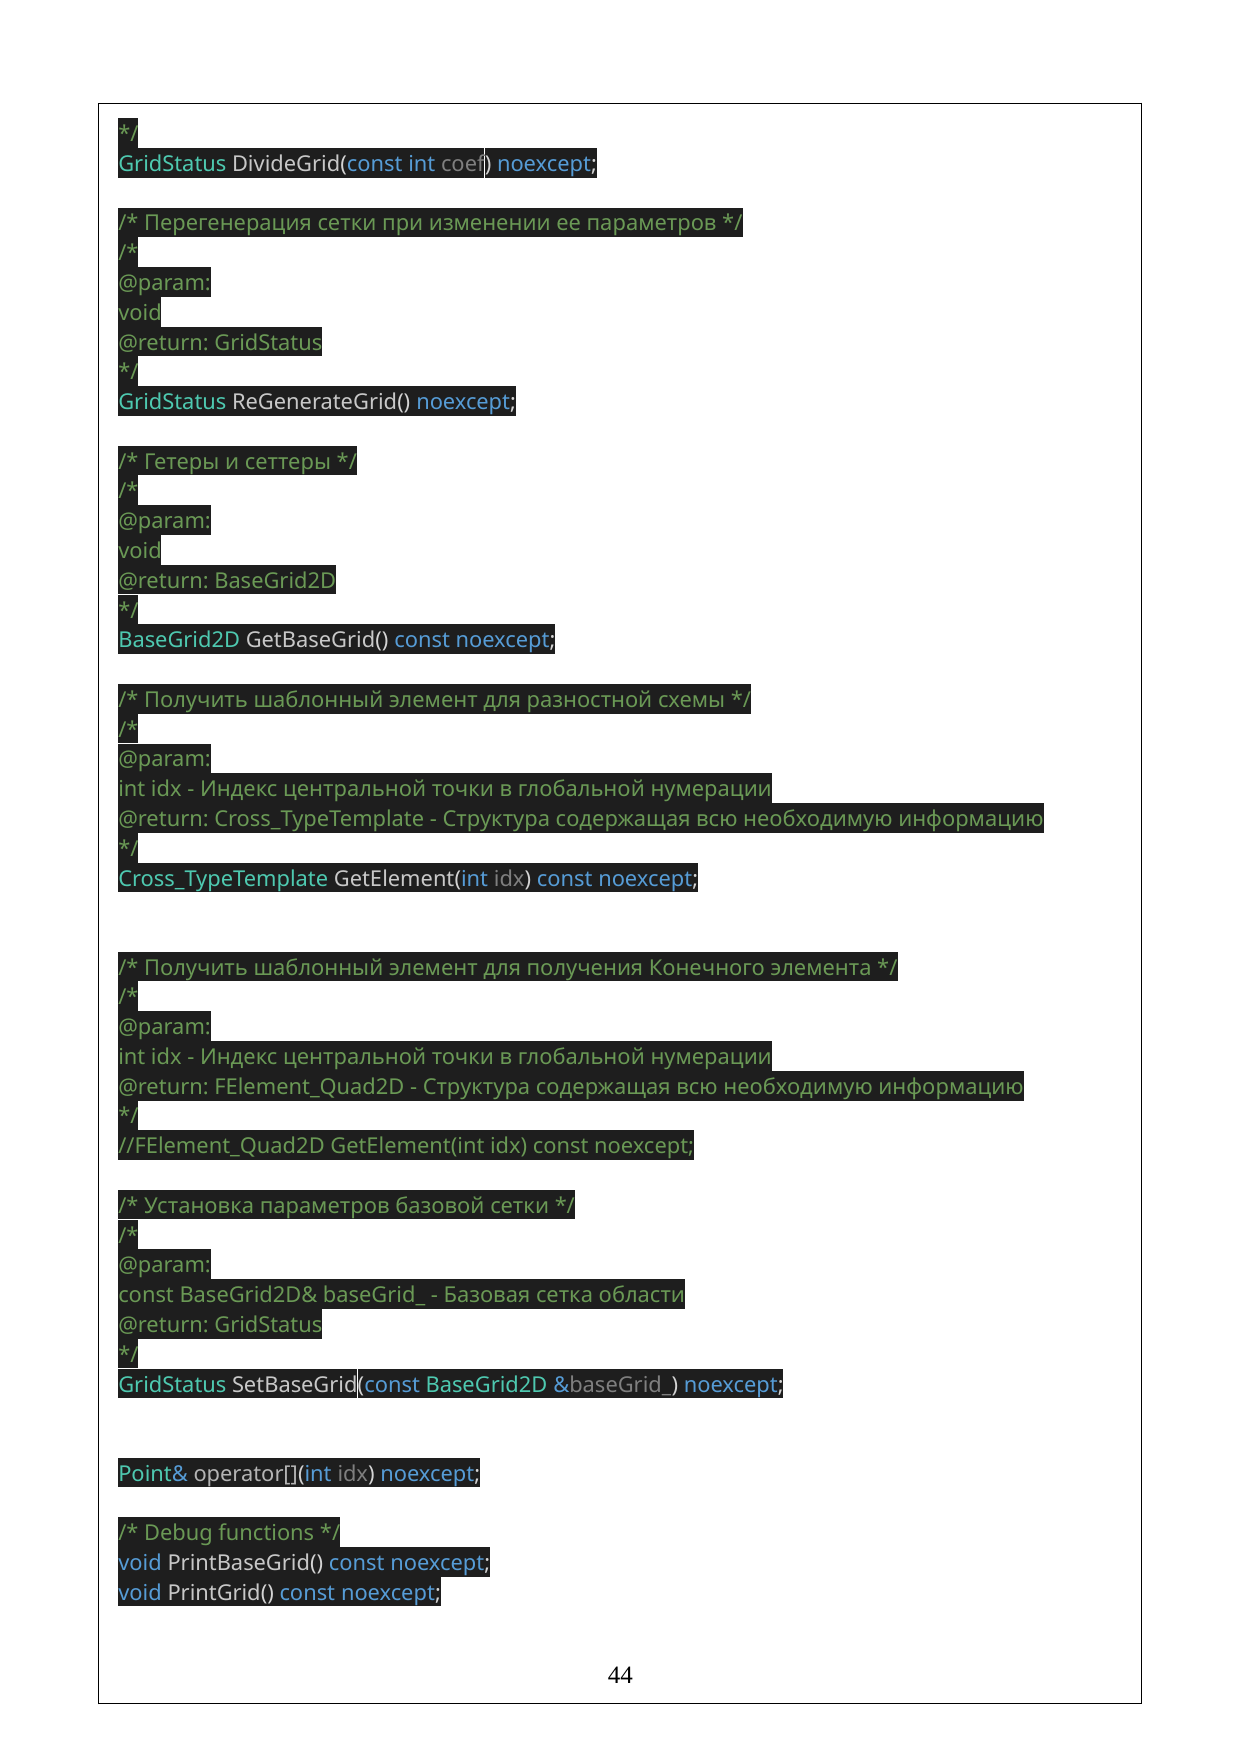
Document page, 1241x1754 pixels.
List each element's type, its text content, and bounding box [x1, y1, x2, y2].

text /* [118, 981, 1122, 1011]
text GridStatus SetBaseGrid(const BaseGrid2D &baseGrid_) noexcept; [118, 1368, 1122, 1398]
text /* [118, 714, 1122, 743]
text //FElement_Quad2D GetElement(int idx) const noexcept; [118, 1130, 1122, 1160]
text Point& operator[](int idx) noexcept; [118, 1457, 1122, 1487]
text Cross_TypeTemplate GetElement(int idx) const noexcept; [118, 863, 1122, 892]
text */ [118, 118, 1122, 148]
text int idx - Индекс центральной точки в глобальной нумерации [118, 1041, 1122, 1071]
text GridStatus ReGenerateGrid() noexcept; [118, 386, 1122, 416]
text /* Получить шаблонный элемент для получения Конечного элемента */ [118, 952, 1122, 981]
text int idx - Индекс центральной точки в глобальной нумерации [118, 773, 1122, 803]
text void [118, 297, 1122, 327]
text @param: [118, 743, 1122, 773]
text */ [118, 594, 1122, 624]
text /* Получить шаблонный элемент для разностной схемы */ [118, 684, 1122, 714]
text /* Debug functions */ [118, 1517, 1122, 1547]
text */ [118, 1101, 1122, 1130]
text @param: [118, 505, 1122, 535]
text @return: FElement_Quad2D - Структура содержащая всю необходимую информацию [118, 1071, 1122, 1101]
text /* [118, 1219, 1122, 1249]
text void [118, 535, 1122, 565]
text @param: [118, 267, 1122, 297]
text */ [118, 833, 1122, 863]
text /* Установка параметров базовой сетки */ [118, 1190, 1122, 1219]
text /* Перегенерация сетки при изменении ее параметров */ [118, 207, 1122, 237]
text @return: GridStatus [118, 327, 1122, 356]
text BaseGrid2D GetBaseGrid() const noexcept; [118, 624, 1122, 654]
text GridStatus DivideGrid(const int coef) noexcept; [118, 148, 1122, 178]
text @return: BaseGrid2D [118, 565, 1122, 594]
text */ [118, 1339, 1122, 1368]
text @param: [118, 1011, 1122, 1041]
text /* Гетеры и сеттеры */ [118, 446, 1122, 475]
text void PrintGrid() const noexcept; [118, 1577, 1122, 1606]
text */ [118, 356, 1122, 386]
text const BaseGrid2D& baseGrid_ - Базовая сетка области [118, 1279, 1122, 1309]
text void PrintBaseGrid() const noexcept; [118, 1547, 1122, 1577]
text @return: GridStatus [118, 1309, 1122, 1339]
text @return: Cross_TypeTemplate - Структура содержащая всю необходимую информацию [118, 803, 1122, 833]
text /* [118, 475, 1122, 505]
text /* [118, 237, 1122, 267]
text @param: [118, 1249, 1122, 1279]
